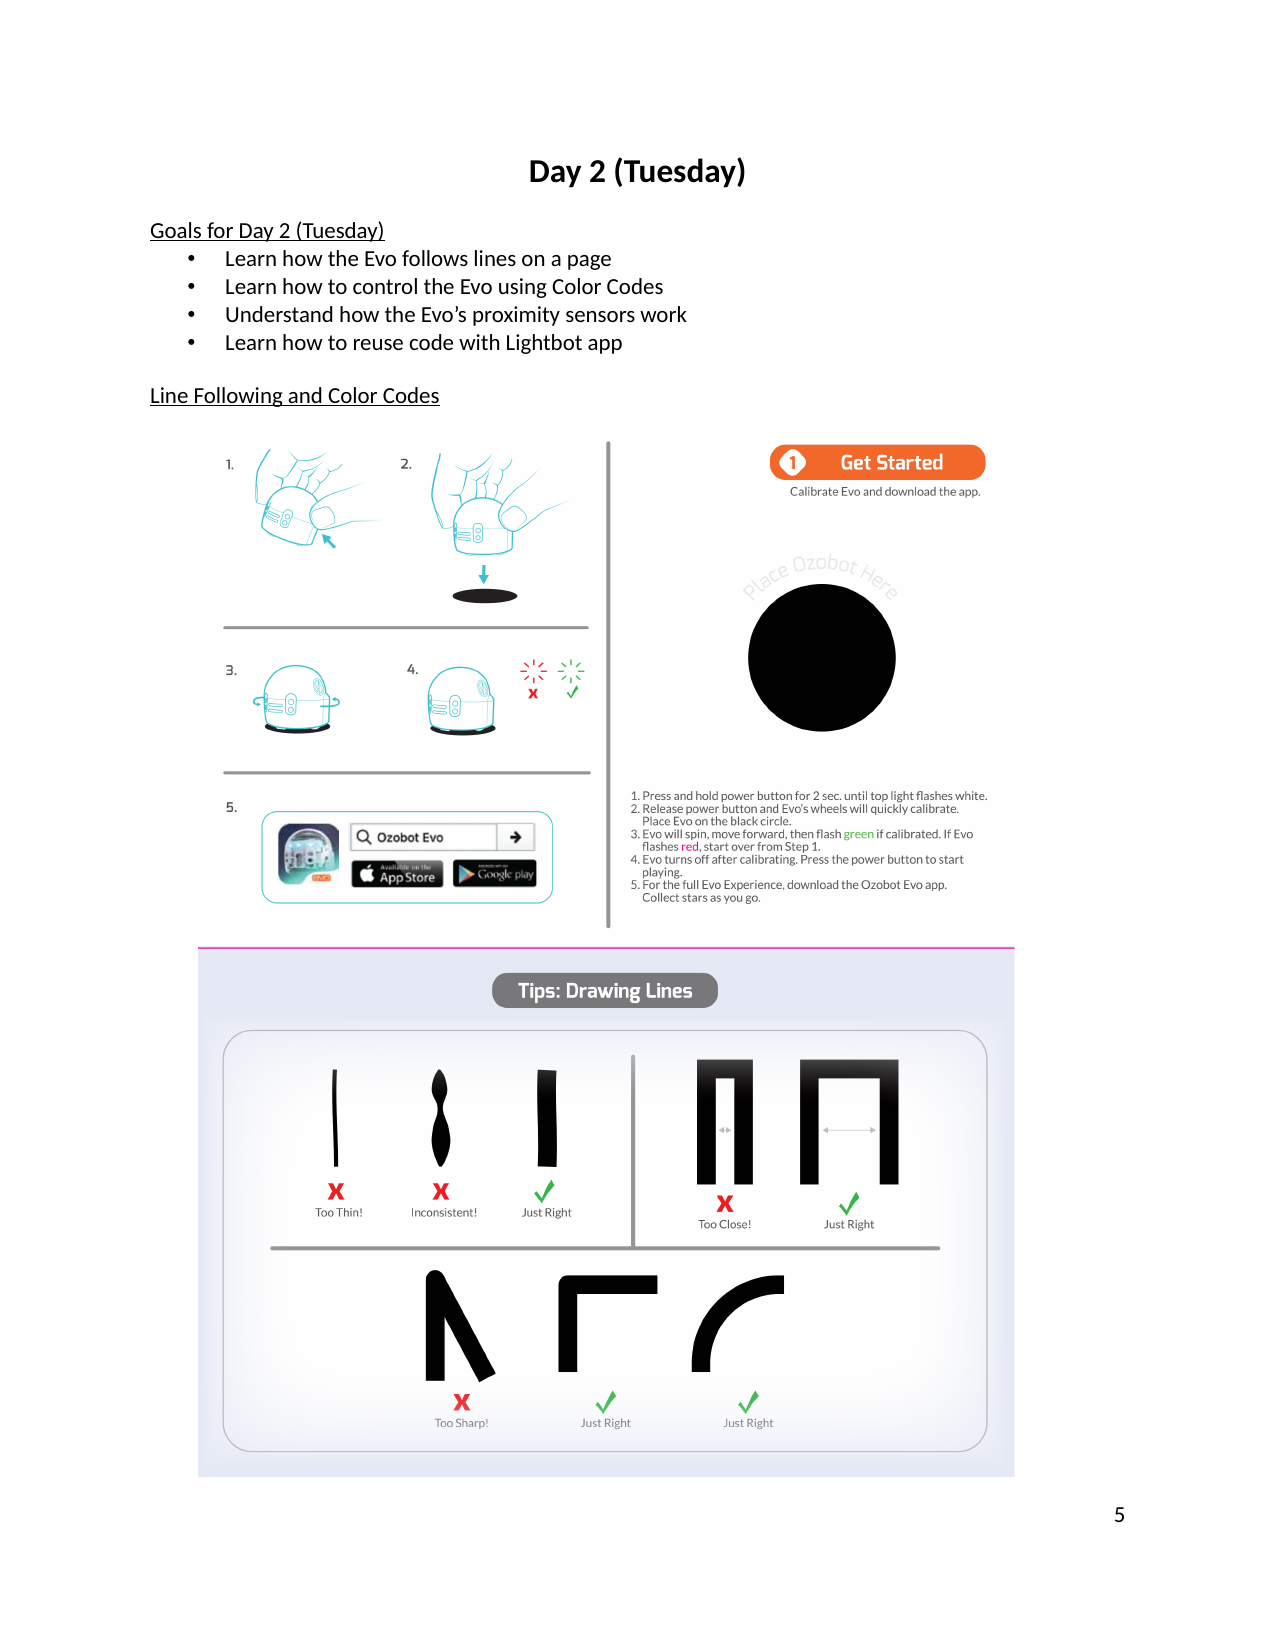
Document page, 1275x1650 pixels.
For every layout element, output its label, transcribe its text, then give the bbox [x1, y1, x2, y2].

picture [198, 420, 1015, 1477]
list Understand how the Evo’s proximity sensors work [187, 300, 1125, 328]
subtitle Day 2 (Tuesday) [150, 150, 1125, 191]
list Learn how to control the Evo using Color Codes [187, 272, 1125, 300]
list Learn how the Evo follows lines on a page [187, 244, 1125, 272]
subtitle Line Following and Color Codes [150, 381, 1125, 409]
list Learn how to reuse code with Lightbot app [187, 328, 1125, 356]
subtitle Goals for Day 2 (Tuesday) [150, 216, 1125, 244]
